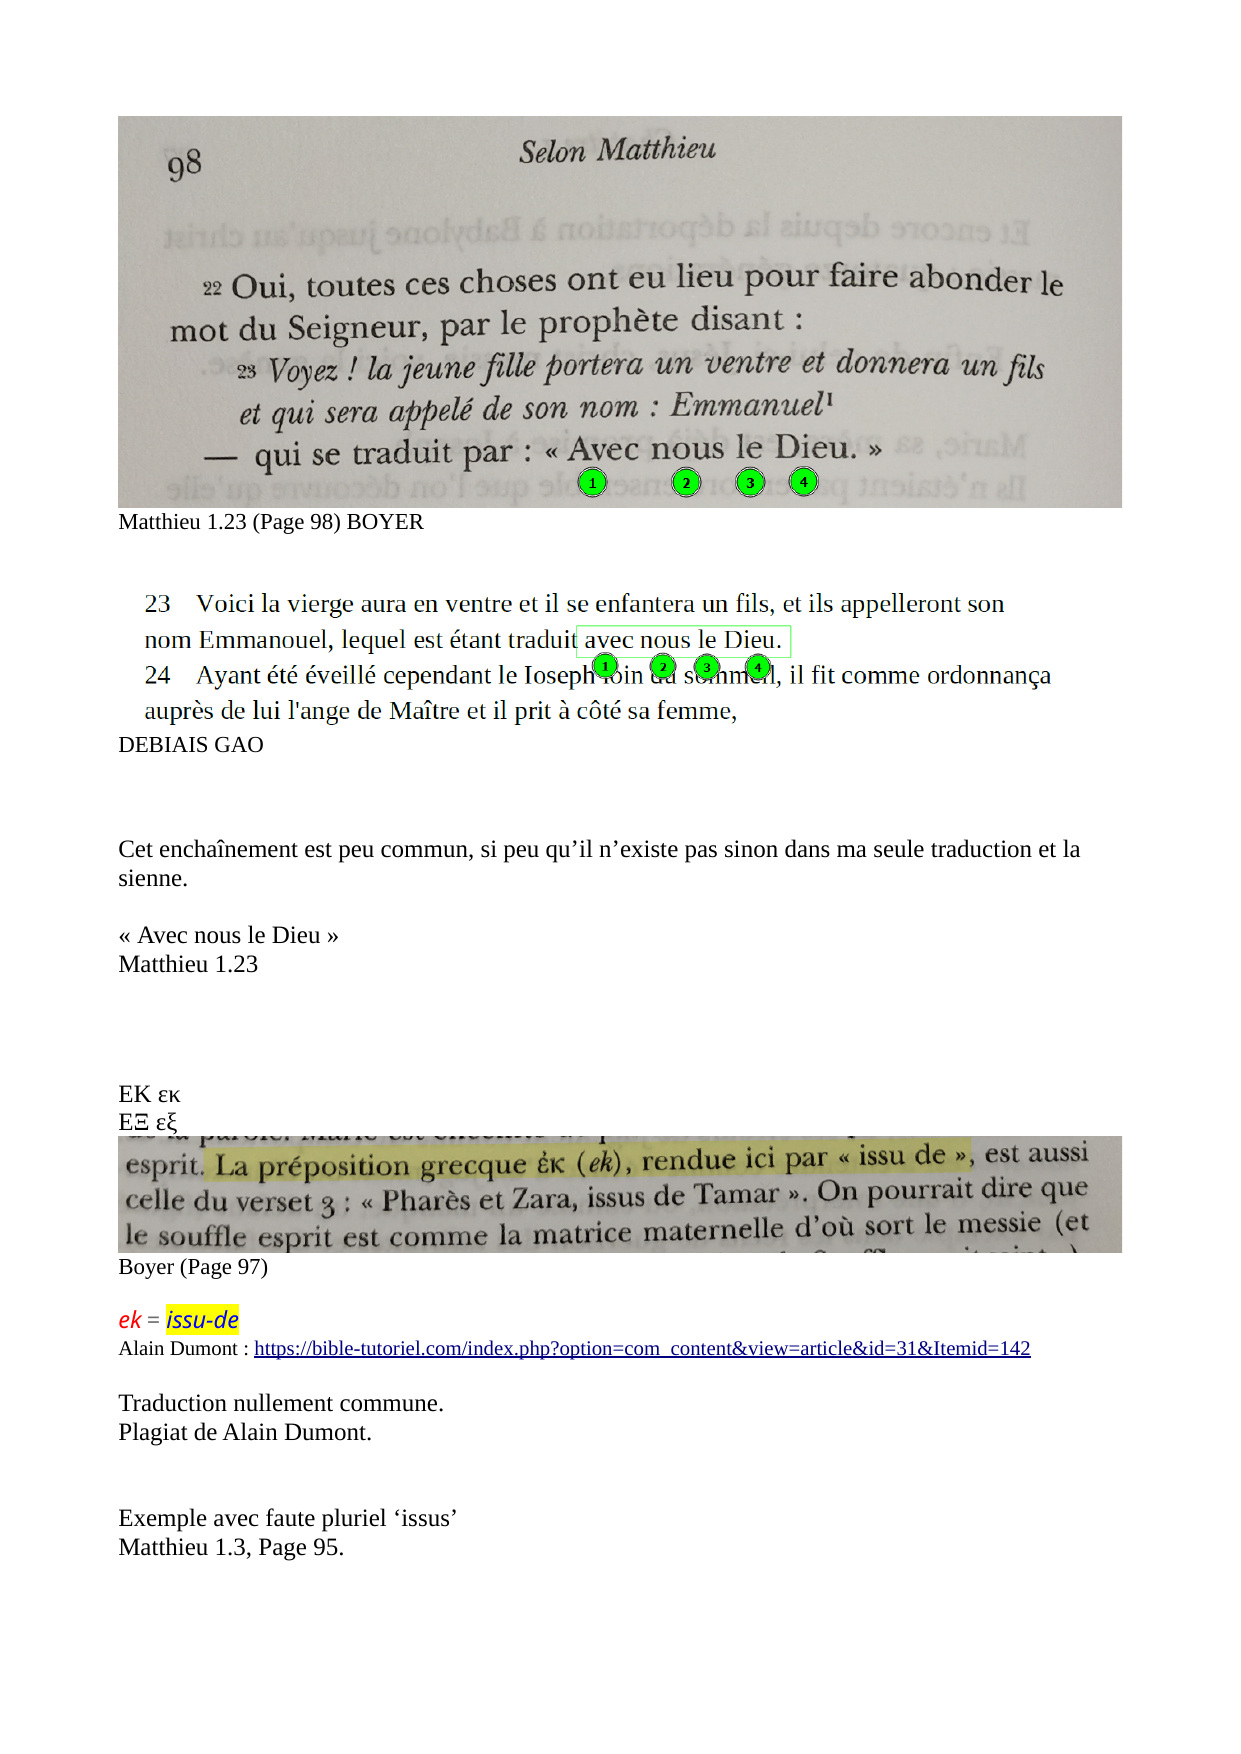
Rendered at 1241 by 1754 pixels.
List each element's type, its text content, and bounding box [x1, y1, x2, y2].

text Matthieu 1.23 (Page 98) BOYER [118, 508, 1122, 534]
text « Avec nous le Dieu » [118, 920, 1122, 949]
text Cet enchaînement est peu commun, si peu qu’il n’existe pas sinon dans ma seule traduction et la sienne. [118, 834, 1122, 892]
picture [118, 116, 1123, 508]
text ek = issu-de [118, 1303, 1122, 1335]
text Exemple avec faute pluriel ‘issus’ [118, 1503, 1122, 1532]
text Matthieu 1.3, Page 95. [118, 1532, 1122, 1561]
text Matthieu 1.23 [118, 949, 1122, 978]
picture [118, 1136, 1123, 1253]
text Boyer (Page 97) [118, 1253, 1122, 1279]
text ΕΞ εξ [118, 1107, 1122, 1136]
text DEBIAIS GAO [118, 582, 1122, 757]
picture [115, 582, 1120, 731]
text Plagiat de Alain Dumont. [118, 1417, 1122, 1446]
text ΕΚ εκ [118, 1079, 1122, 1107]
text Traduction nullement commune. [118, 1388, 1122, 1417]
text Alain Dumont : https://bible-tutoriel.com/index.php?option=com_content&view=article&id=31&Itemid=142 [118, 1335, 1122, 1359]
